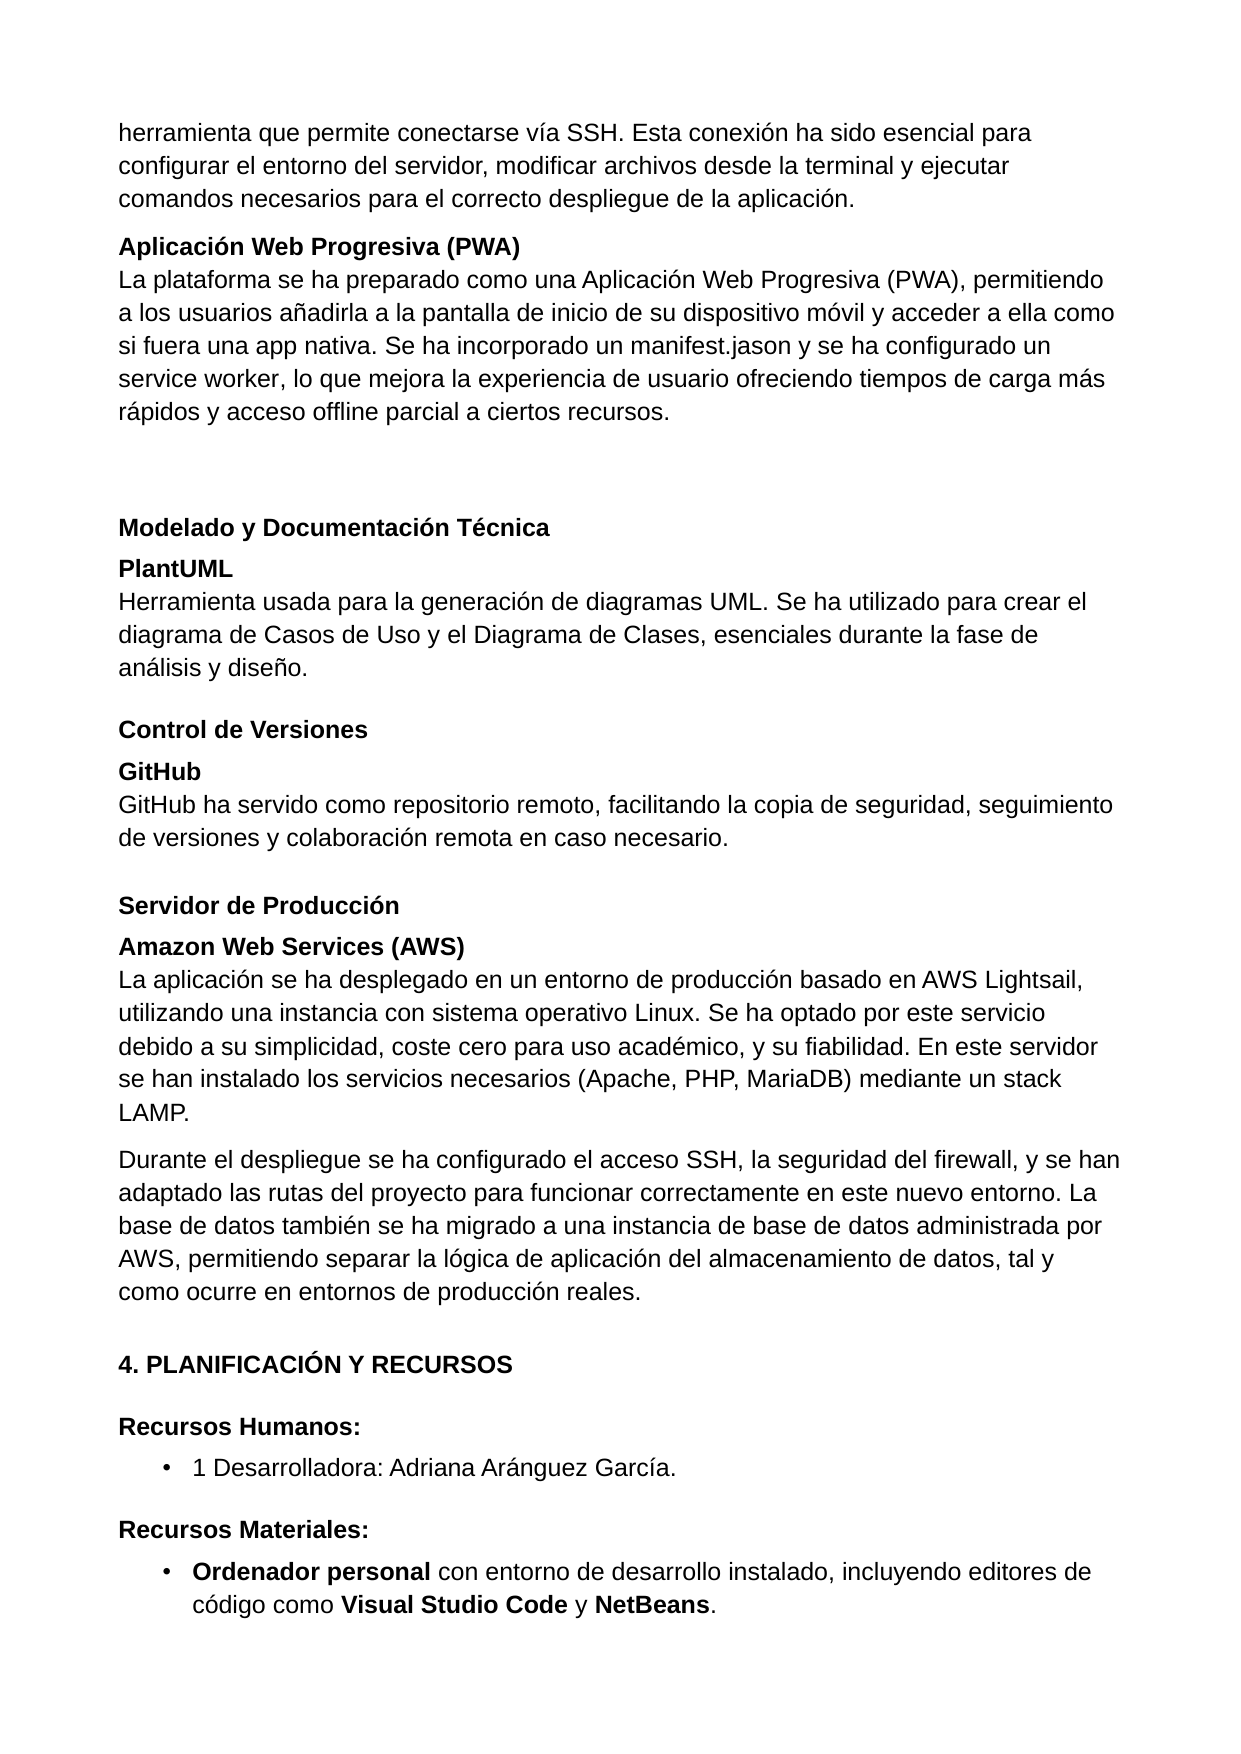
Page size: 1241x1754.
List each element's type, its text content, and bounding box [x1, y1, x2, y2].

subtitle Control de Versiones [118, 715, 1122, 744]
subtitle 4. PLANIFICACIÓN Y RECURSOS [118, 1350, 1122, 1378]
text Durante el despliegue se ha configurado el acceso SSH, la seguridad del firewall, y se han adaptado las rutas del proyecto para funcionar correctamente en este nuevo entorno. La base de datos también se ha migrado a una instancia de base de datos administrada por AWS, permitiendo separar la lógica de aplicación del almacenamiento de datos, tal y como ocurre en entornos de producción reales. [118, 1145, 1122, 1306]
text herramienta que permite conectarse vía SSH. Esta conexión ha sido esencial para configurar el entorno del servidor, modificar archivos desde la terminal y ejecutar comandos necesarios para el correcto despliegue de la aplicación. [118, 118, 1122, 213]
subtitle Servidor de Producción [118, 891, 1122, 920]
subtitle Modelado y Documentación Técnica [118, 513, 1122, 542]
text PlantUML Herramienta usada para la generación de diagramas UML. Se ha utilizado para crear el diagrama de Casos de Uso y el Diagrama de Clases, esenciales durante la fase de análisis y diseño. [118, 554, 1122, 682]
text GitHub GitHub ha servido como repositorio remoto, facilitando la copia de seguridad, seguimiento de versiones y colaboración remota en caso necesario. [118, 757, 1122, 851]
list Ordenador personal con entorno de desarrollo instalado, incluyendo editores de código como Visual Studio Code y NetBeans. [162, 1557, 1122, 1618]
subtitle Recursos Humanos: [118, 1412, 1122, 1441]
subtitle Recursos Materiales: [118, 1515, 1122, 1544]
list 1 Desarrolladora: Adriana Aránguez García. [162, 1453, 1122, 1482]
text Amazon Web Services (AWS) La aplicación se ha desplegado en un entorno de producción basado en AWS Lightsail, utilizando una instancia con sistema operativo Linux. Se ha optado por este servicio debido a su simplicidad, coste cero para uso académico, y su fiabilidad. En este servidor se han instalado los servicios necesarios (Apache, PHP, MariaDB) mediante un stack LAMP. [118, 932, 1122, 1126]
text Aplicación Web Progresiva (PWA) La plataforma se ha preparado como una Aplicación Web Progresiva (PWA), permitiendo a los usuarios añadirla a la pantalla de inicio de su dispositivo móvil y acceder a ella como si fuera una app nativa. Se ha incorporado un manifest.jason y se ha configurado un service worker, lo que mejora la experiencia de usuario ofreciendo tiempos de carga más rápidos y acceso offline parcial a ciertos recursos. [118, 232, 1122, 426]
